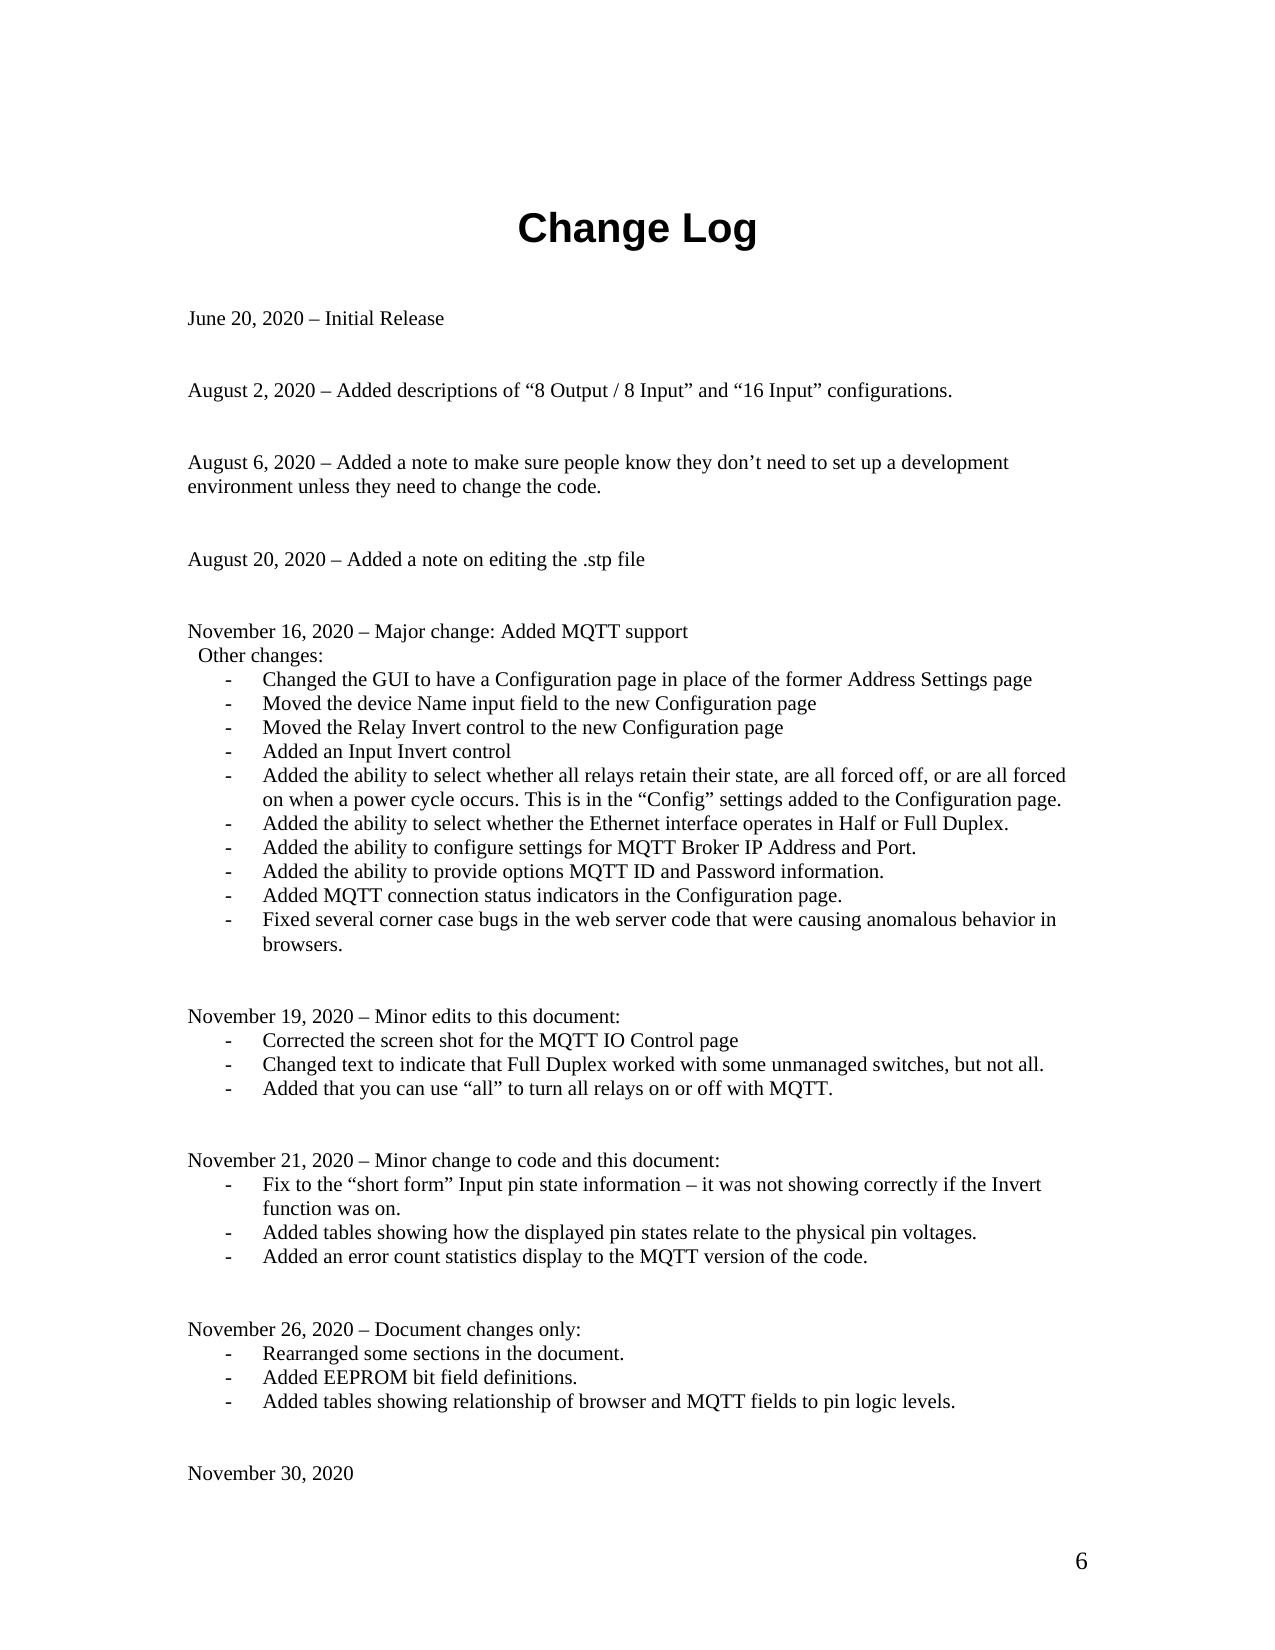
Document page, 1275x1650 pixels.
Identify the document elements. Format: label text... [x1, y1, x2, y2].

subtitle Change Log [187, 204, 1087, 252]
list Added MQTT connection status indicators in the Configuration page. [225, 883, 1087, 907]
text August 6, 2020 – Added a note to make sure people know they don’t need to set up a development environment unless they need to change the code. [187, 450, 1087, 498]
list Added an error count statistics display to the MQTT version of the code. [225, 1244, 1087, 1268]
list Added the ability to select whether the Ethernet interface operates in Half or Full Duplex. [225, 811, 1087, 835]
list Fixed several corner case bugs in the web server code that were causing anomalous behavior in browsers. [225, 907, 1087, 956]
list Added tables showing relationship of browser and MQTT fields to pin logic levels. [225, 1389, 1087, 1413]
text Other changes: [187, 643, 1087, 667]
list Added the ability to provide options MQTT ID and Password information. [225, 859, 1087, 883]
text November 19, 2020 – Minor edits to this document: [187, 1004, 1087, 1028]
list Moved the device Name input field to the new Configuration page [225, 691, 1087, 715]
text November 30, 2020 [187, 1461, 1087, 1485]
list Changed text to indicate that Full Duplex worked with some unmanaged switches, but not all. [225, 1052, 1087, 1076]
list Changed the GUI to have a Configuration page in place of the former Address Settings page [225, 667, 1087, 691]
text November 16, 2020 – Major change: Added MQTT support [187, 619, 1087, 643]
list Added EEPROM bit field definitions. [225, 1364, 1087, 1389]
list Added that you can use “all” to turn all relays on or off with MQTT. [225, 1076, 1087, 1100]
text November 26, 2020 – Document changes only: [187, 1316, 1087, 1341]
text August 2, 2020 – Added descriptions of “8 Output / 8 Input” and “16 Input” configurations. [187, 378, 1087, 402]
list Rearranged some sections in the document. [225, 1341, 1087, 1364]
list Fix to the “short form” Input pin state information – it was not showing correctly if the Invert function was on. [225, 1172, 1087, 1220]
list Added an Input Invert control [225, 739, 1087, 763]
text November 21, 2020 – Minor change to code and this document: [187, 1148, 1087, 1172]
list Added the ability to select whether all relays retain their state, are all forced off, or are all forced on when a power cycle occurs. This is in the “Config” settings added to the Configuration page. [225, 763, 1087, 811]
list Added the ability to configure settings for MQTT Broker IP Address and Port. [225, 835, 1087, 859]
list Corrected the screen shot for the MQTT IO Control page [225, 1028, 1087, 1052]
list Added tables showing how the displayed pin states relate to the physical pin voltages. [225, 1220, 1087, 1244]
text August 20, 2020 – Added a note on editing the .stp file [187, 546, 1087, 571]
list Moved the Relay Invert control to the new Configuration page [225, 715, 1087, 739]
text June 20, 2020 – Initial Release [187, 306, 1087, 330]
